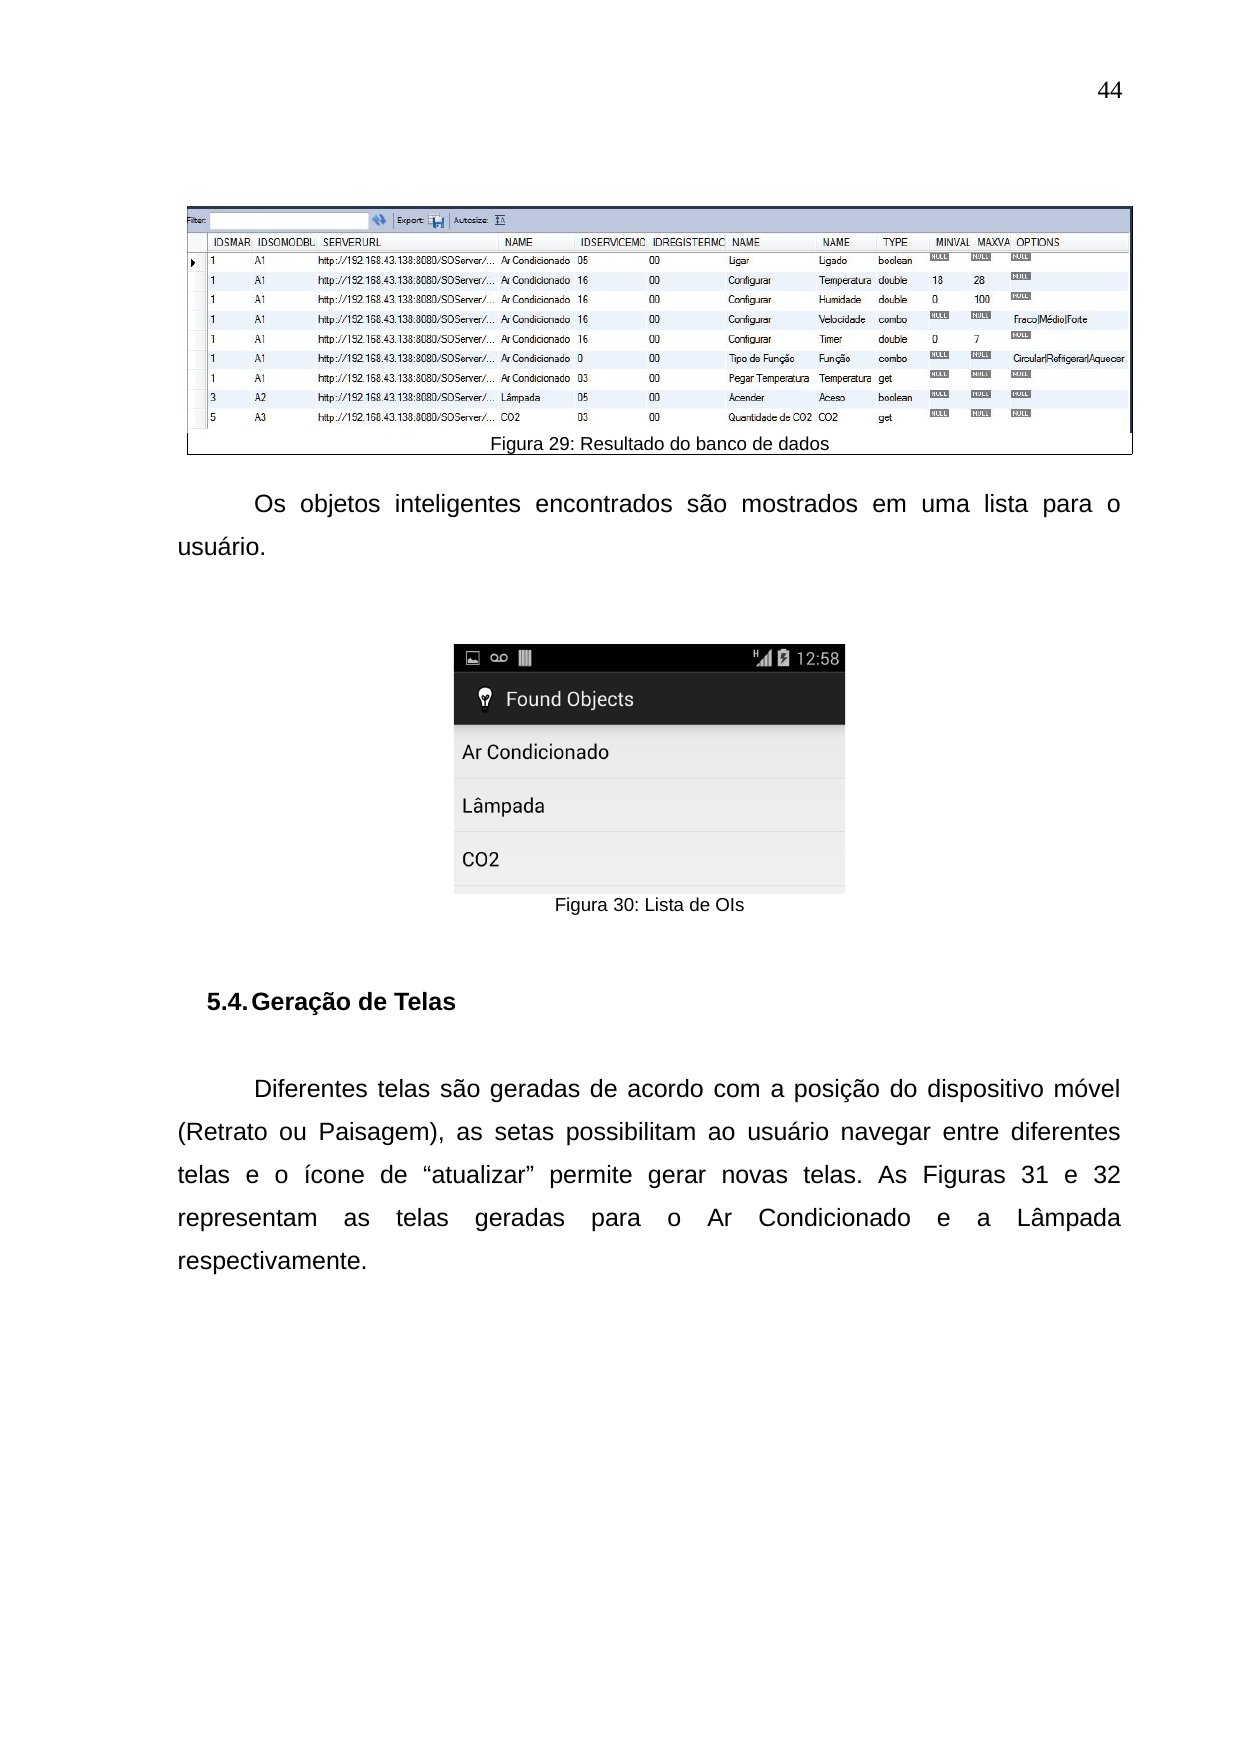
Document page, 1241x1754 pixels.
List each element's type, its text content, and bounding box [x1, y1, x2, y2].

list Geração de Telas [177, 987, 1122, 1016]
picture [187, 206, 1132, 433]
text Diferentes telas são geradas de acordo com a posição do dispositivo móvel (Retrato ou Paisagem), as setas possibilitam ao usuário navegar entre diferentes telas e o ícone de “atualizar” permite gerar novas telas. As Figuras 31 e 32 representam as telas geradas para o Ar Condicionado e a Lâmpada respectivamente. [177, 1073, 1122, 1275]
text Os objetos inteligentes encontrados são mostrados em uma lista para o usuário. [177, 177, 1122, 561]
text Figura 29: Resultado do banco de dados [188, 433, 1132, 454]
picture [453, 644, 846, 894]
text Figura 30: Lista de OIs [454, 894, 845, 915]
